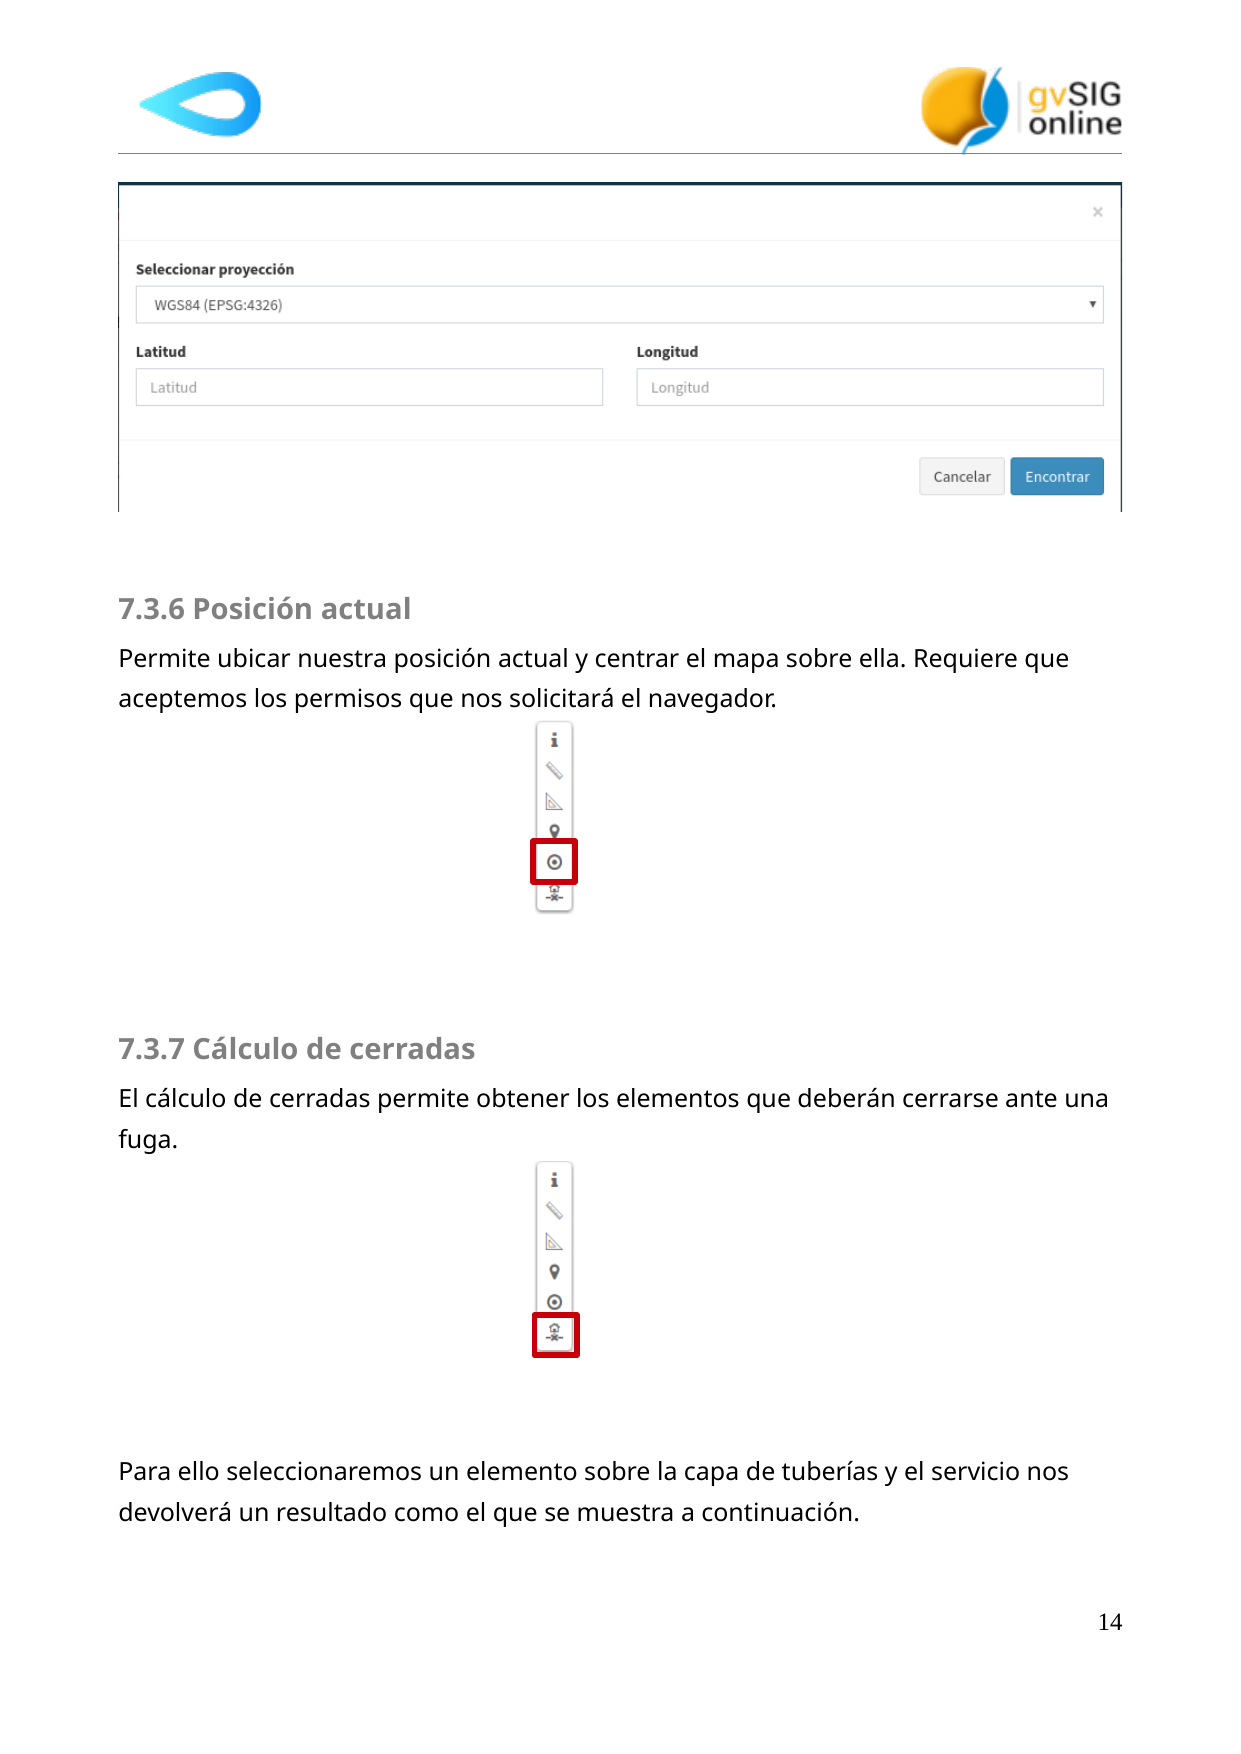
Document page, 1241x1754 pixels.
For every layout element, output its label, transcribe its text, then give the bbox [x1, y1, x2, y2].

picture [118, 182, 1123, 512]
picture [921, 67, 1122, 155]
subtitle 7.3.7 Cálculo de cerradas [118, 1028, 1122, 1068]
subtitle 7.3.6 Posición actual [118, 588, 1122, 628]
text El cálculo de cerradas permite obtener los elementos que deberán cerrarse ante una fuga. [118, 1080, 1122, 1155]
picture [537, 1318, 574, 1352]
picture [533, 720, 577, 838]
picture [119, 62, 282, 154]
text Para ello seleccionaremos un elemento sobre la capa de tuberías y el servicio nos devolverá un resultado como el que se muestra a continuación. [118, 1454, 1122, 1529]
picture [536, 844, 572, 879]
text Permite ubicar nuestra posición actual y centrar el mapa sobre ella. Requiere que aceptemos los permisos que nos solicitará el navegador. [118, 640, 1122, 715]
picture [533, 1161, 577, 1312]
picture [533, 885, 577, 916]
